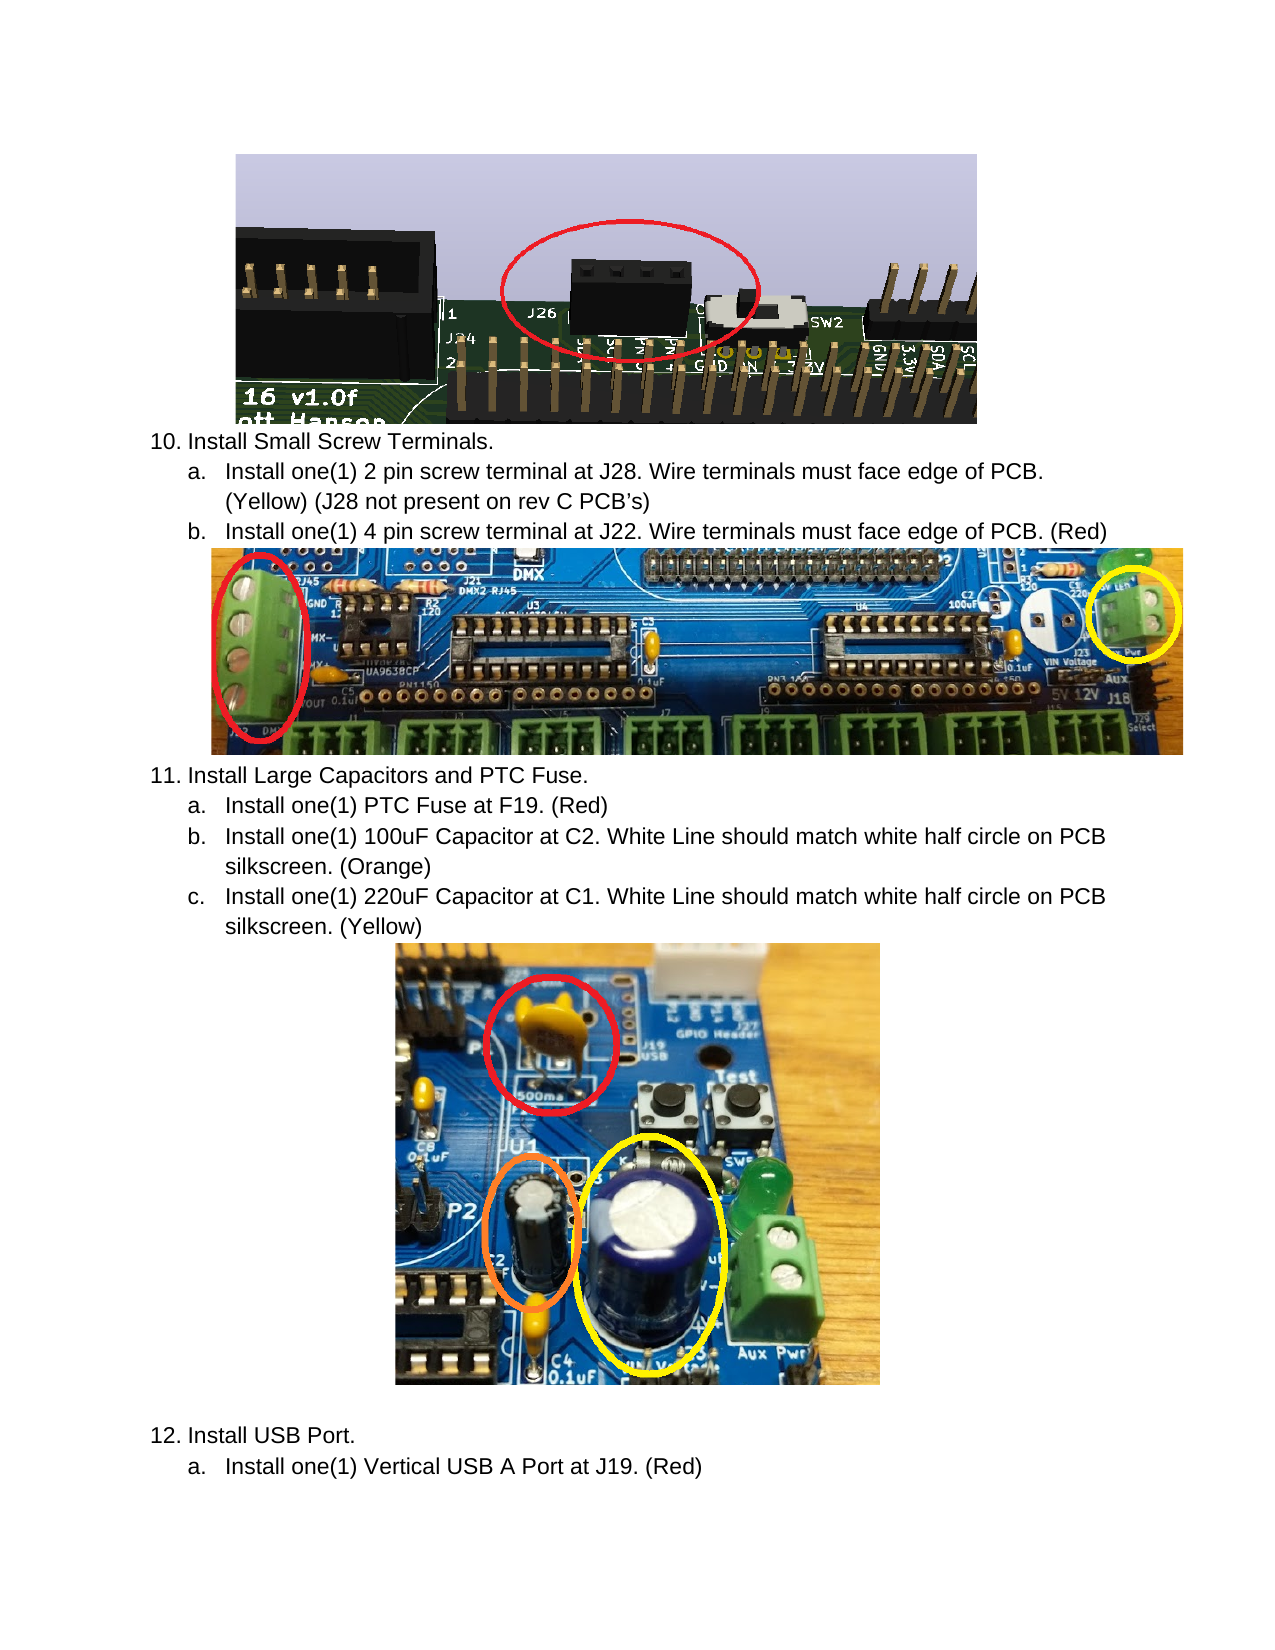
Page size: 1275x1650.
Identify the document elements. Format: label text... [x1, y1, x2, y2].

picture [235, 154, 977, 424]
picture [211, 548, 1184, 755]
list Install one(1) 4 pin screw terminal at J22. Wire terminals must face edge of PCB. (Red) [187, 518, 1125, 545]
list Install one(1) 220uF Capacitor at C1. White Line should match white half circle on PCB silkscreen. (Yellow) [187, 883, 1125, 939]
list Install one(1) PTC Fuse at F19. (Red) [187, 792, 1125, 819]
list Install USB Port. [150, 1422, 1125, 1449]
list Install one(1) Vertical USB A Port at J19. (Red) [187, 1453, 1125, 1479]
list Install Small Screw Terminals. [150, 150, 1125, 454]
list Install one(1) 100uF Capacitor at C2. White Line should match white half circle on PCB silkscreen. (Orange) [187, 823, 1125, 879]
list Install one(1) 2 pin screw terminal at J28. Wire terminals must face edge of PCB. (Yellow) (J28 not present on rev C PCB’s) [187, 458, 1125, 514]
picture [395, 943, 880, 1385]
list Install Large Capacitors and PTC Fuse. [150, 548, 1125, 788]
